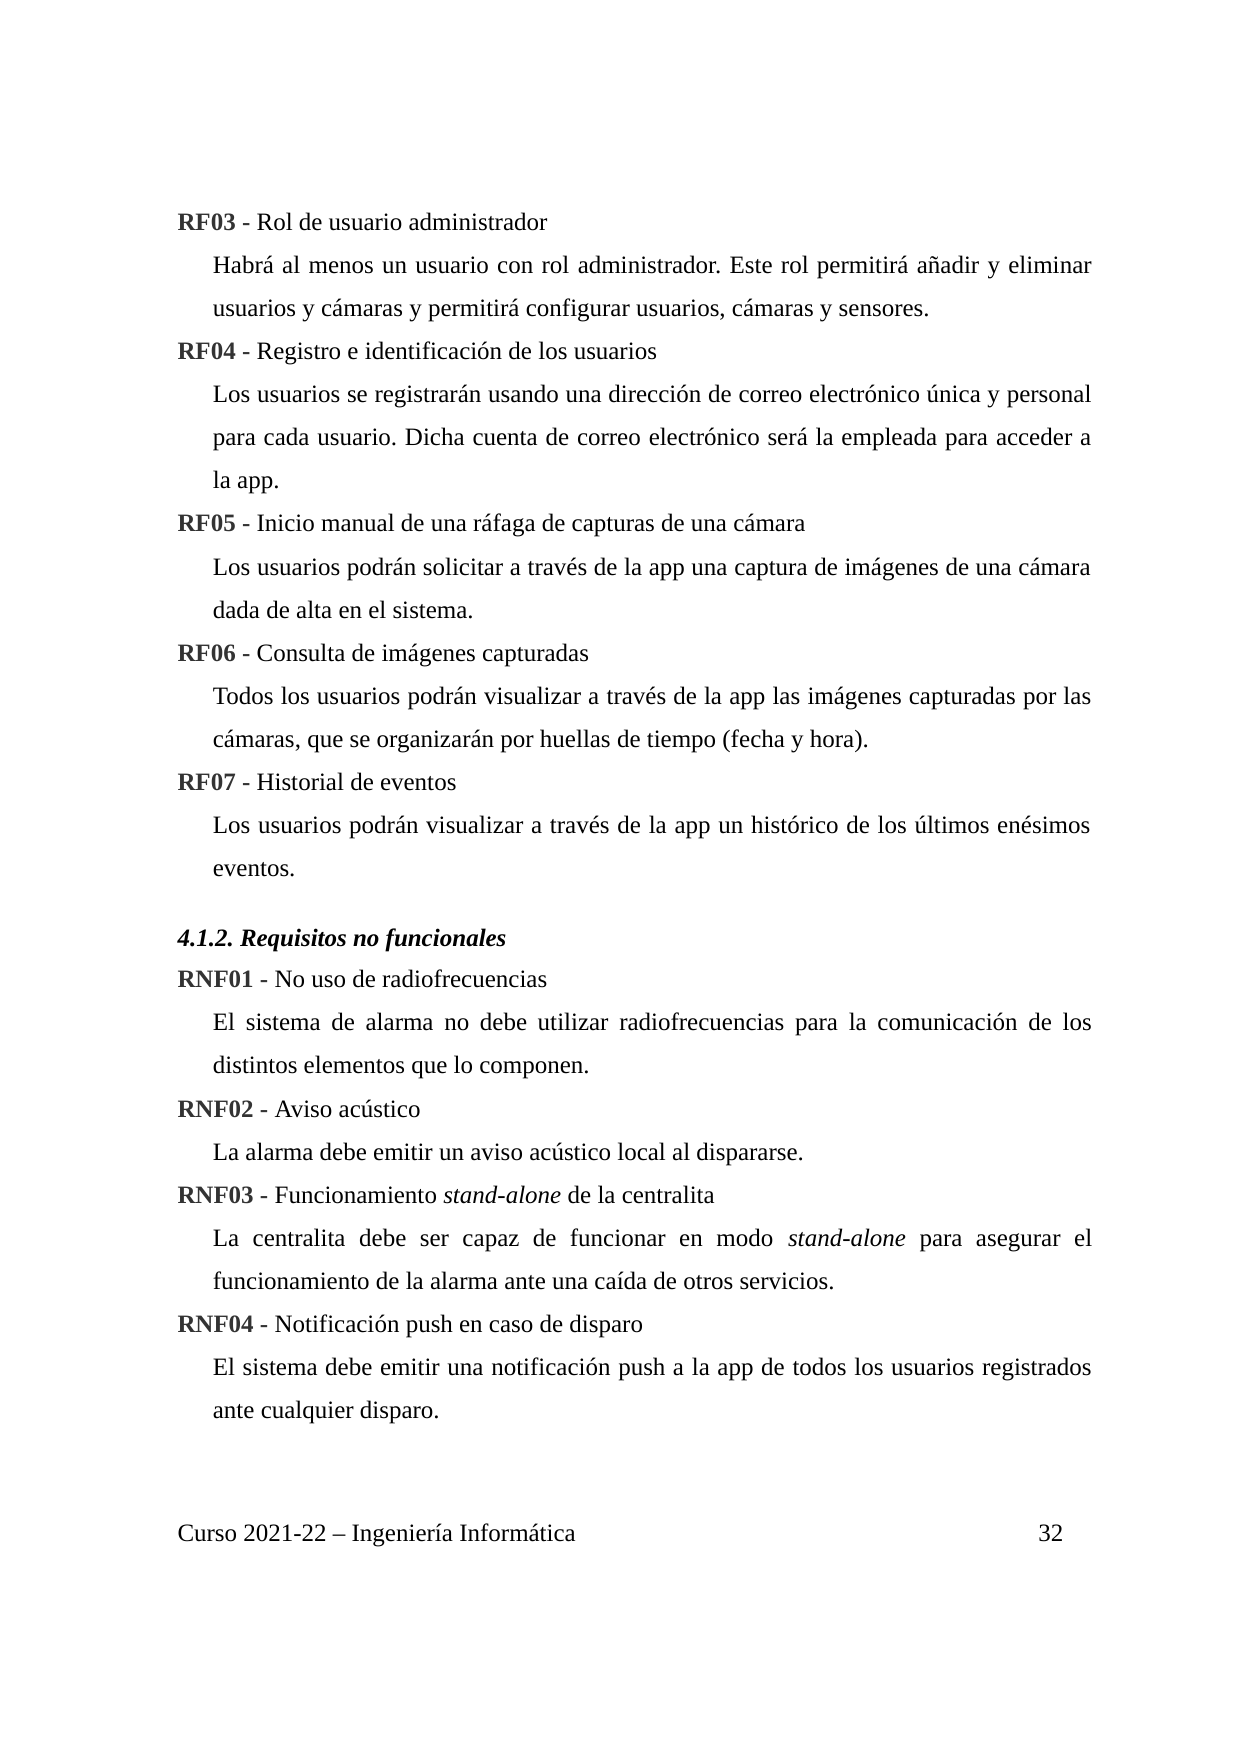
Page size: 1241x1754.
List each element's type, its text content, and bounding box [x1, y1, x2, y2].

list La alarma debe emitir un aviso acústico local al dispararse. [177, 1137, 1092, 1166]
list Inicio manual de una ráfaga de capturas de una cámara [177, 508, 1092, 537]
list Rol de usuario administrador [177, 207, 1092, 235]
list Consulta de imágenes capturadas [177, 638, 1092, 667]
list Historial de eventos [177, 767, 1092, 796]
list El sistema de alarma no debe utilizar radiofrecuencias para la comunicación de los distintos elementos que lo componen. [177, 1007, 1092, 1079]
subtitle 4.1.2. Requisitos no funcionales [177, 923, 1092, 952]
list Aviso acústico [177, 1094, 1092, 1122]
list El sistema debe emitir una notificación push a la app de todos los usuarios registrados ante cualquier disparo. [177, 1352, 1092, 1424]
list Todos los usuarios podrán visualizar a través de la app las imágenes capturadas por las cámaras, que se organizarán por huellas de tiempo (fecha y hora). [177, 681, 1092, 753]
list Habrá al menos un usuario con rol administrador. Este rol permitirá añadir y eliminar usuarios y cámaras y permitirá configurar usuarios, cámaras y sensores. [177, 250, 1092, 322]
list Los usuarios se registrarán usando una dirección de correo electrónico única y personal para cada usuario. Dicha cuenta de correo electrónico será la empleada para acceder a la app. [177, 379, 1092, 494]
list Los usuarios podrán solicitar a través de la app una captura de imágenes de una cámara dada de alta en el sistema. [177, 552, 1092, 623]
list Funcionamiento stand-alone de la centralita [177, 1180, 1092, 1209]
list La centralita debe ser capaz de funcionar en modo stand-alone para asegurar el funcionamiento de la alarma ante una caída de otros servicios. [177, 1223, 1092, 1295]
list Notificación push en caso de disparo [177, 1309, 1092, 1338]
list No uso de radiofrecuencias [177, 964, 1092, 993]
list Registro e identificación de los usuarios [177, 336, 1092, 365]
list Los usuarios podrán visualizar a través de la app un histórico de los últimos enésimos eventos. [177, 810, 1092, 882]
